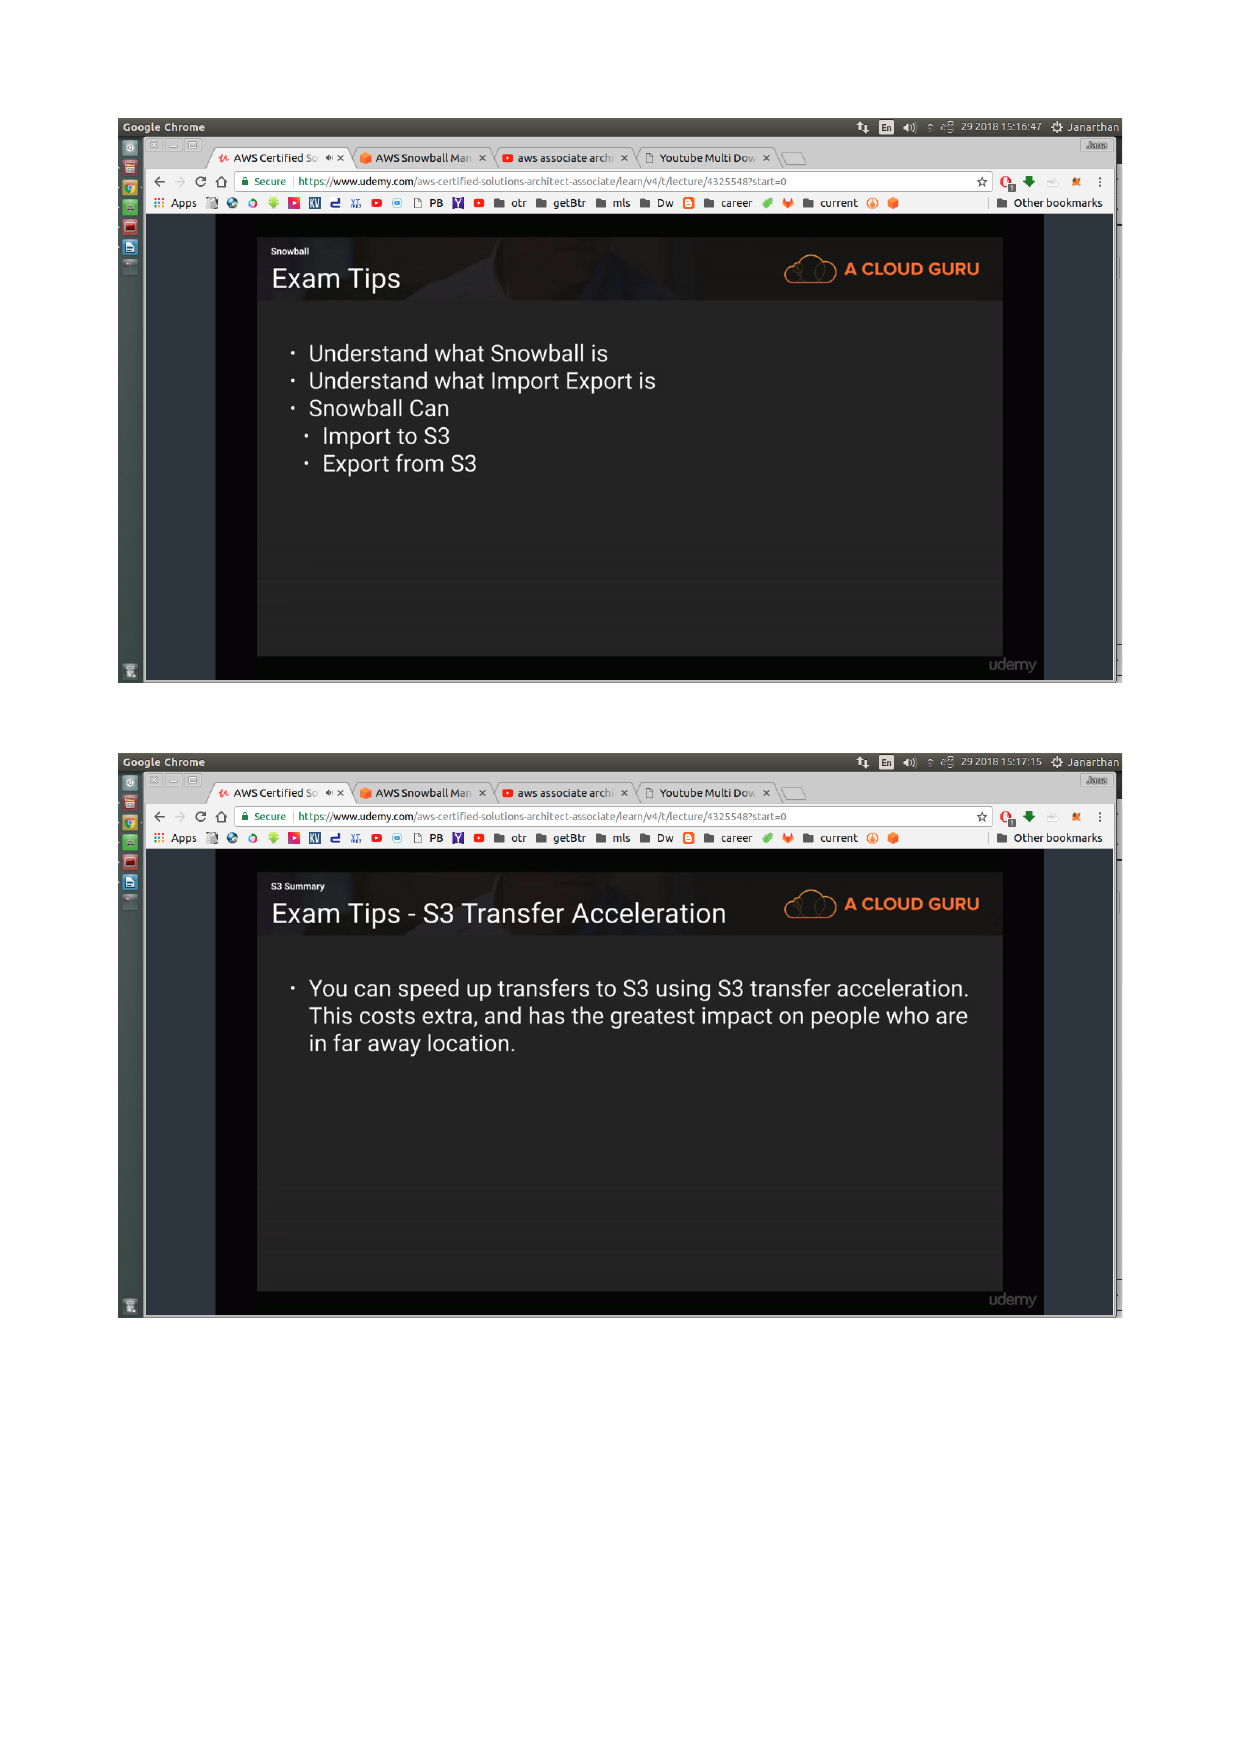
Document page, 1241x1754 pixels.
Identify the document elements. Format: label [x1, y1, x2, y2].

picture [118, 753, 1123, 1318]
picture [118, 118, 1123, 683]
